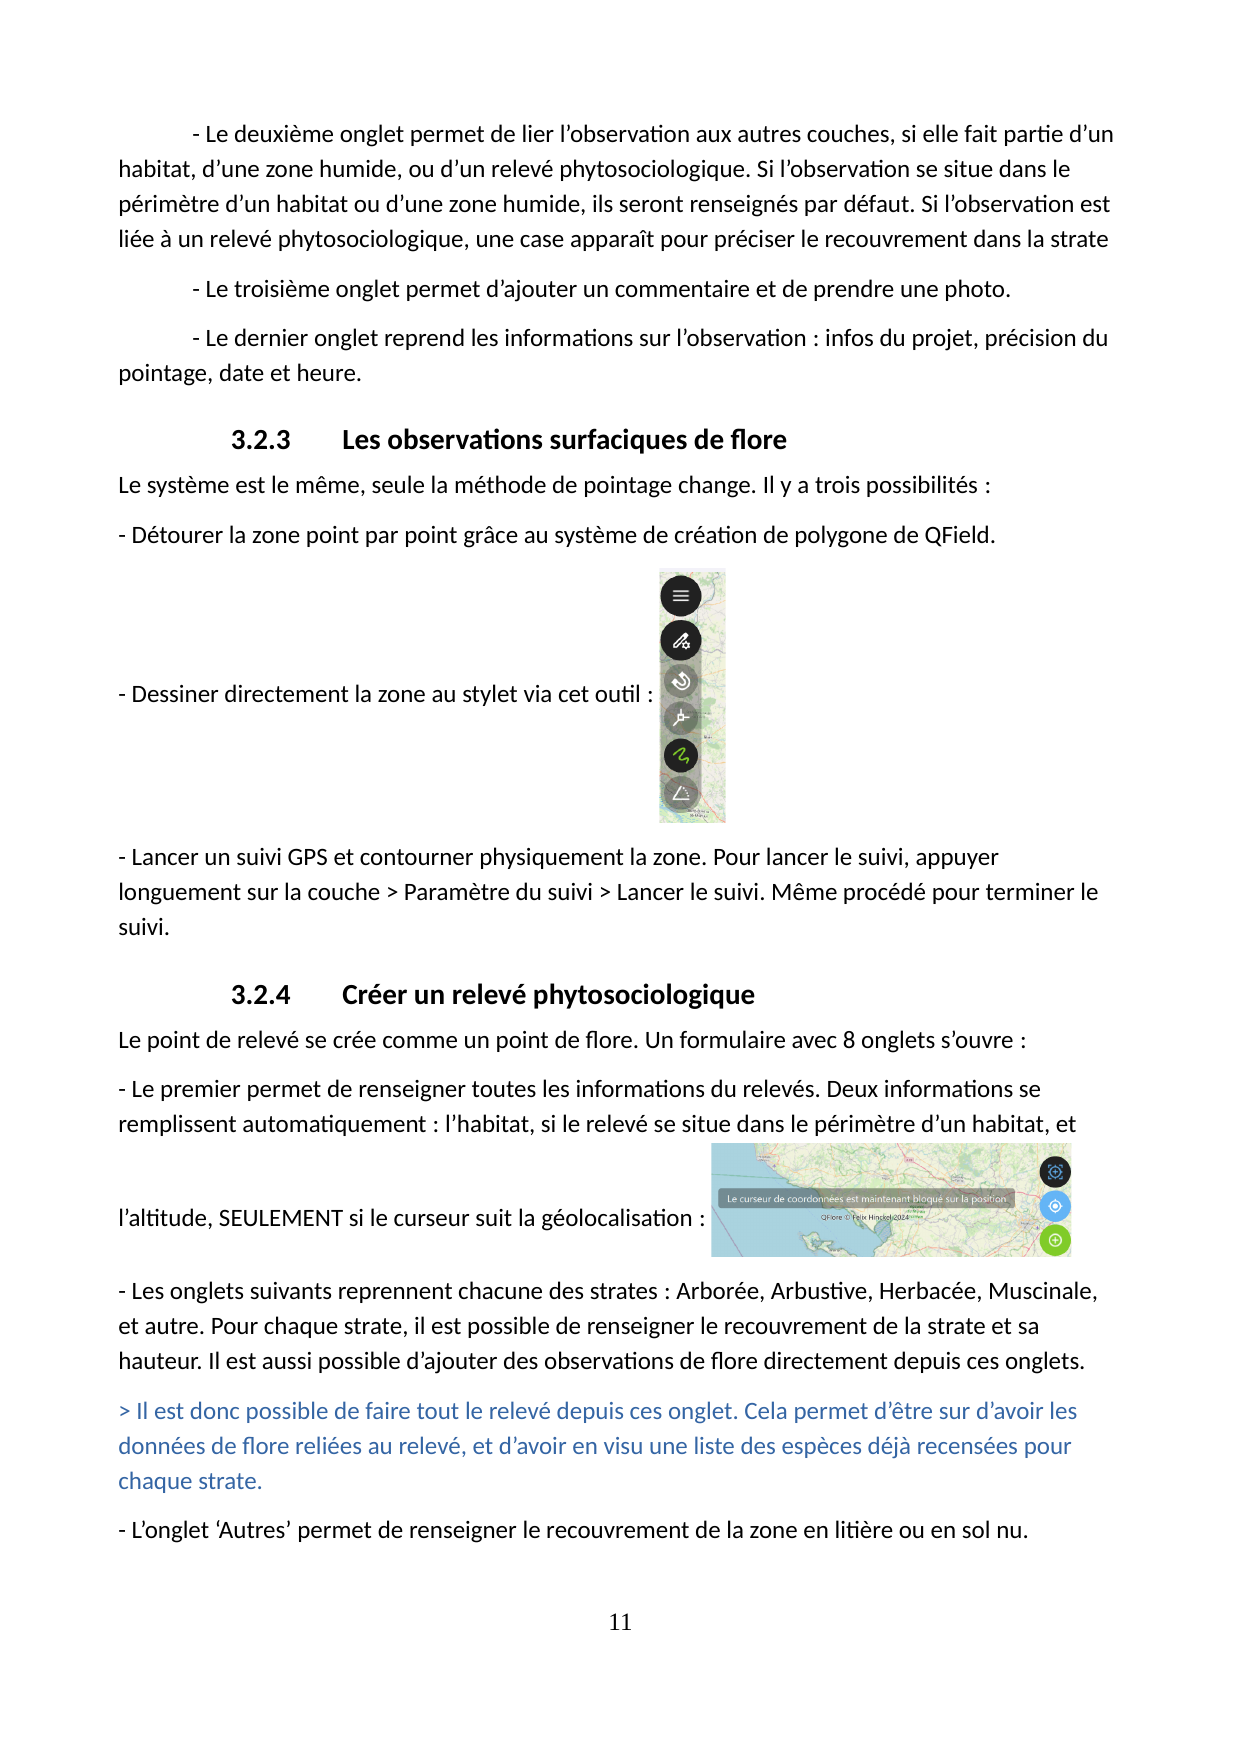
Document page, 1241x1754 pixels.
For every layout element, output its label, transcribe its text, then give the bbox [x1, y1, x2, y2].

text - Le deuxième onglet permet de lier l’observation aux autres couches, si elle fait partie d’un habitat, d’une zone humide, ou d’un relevé phytosociologique. Si l’observation se situe dans le périmètre d’un habitat ou d’une zone humide, ils seront renseignés par défaut. Si l’observation est liée à un relevé phytosociologique, une case apparaît pour préciser le recouvrement dans la strate [118, 118, 1122, 254]
text [726, 569, 1122, 822]
text > Il est donc possible de faire tout le relevé depuis ces onglet. Cela permet d’être sur d’avoir les données de flore reliées au relevé, et d’avoir en visu une liste des espèces déjà recensées pour chaque strate. [118, 1395, 1122, 1495]
text Le point de relevé se crée comme un point de flore. Un formulaire avec 8 onglets s’ouvre : [118, 1024, 1122, 1054]
text - Le troisième onglet permet d’ajouter un commentaire et de prendre une photo. [118, 273, 1122, 303]
text - Le premier permet de renseigner toutes les informations du relevés. Deux informations se remplissent automatiquement : l’habitat, si le relevé se situe dans le périmètre d’un habitat, et l’altitude, SEULEMENT si le curseur suit la géolocalisation : [118, 1073, 1122, 1256]
picture [659, 568, 726, 823]
text - Les onglets suivants reprennent chacune des strates : Arborée, Arbustive, Herbacée, Muscinale, et autre. Pour chaque strate, il est possible de renseigner le recouvrement de la strate et sa hauteur. Il est aussi possible d’ajouter des observations de flore directement depuis ces onglets. [118, 1275, 1122, 1376]
text Le système est le même, seule la méthode de pointage change. Il y a trois possibilités : [118, 469, 1122, 500]
picture [711, 1143, 1072, 1257]
text - Détourer la zone point par point grâce au système de création de polygone de QField. [118, 519, 1122, 550]
subtitle Créer un relevé phytosociologique [231, 976, 1122, 1011]
text - Lancer un suivi GPS et contourner physiquement la zone. Pour lancer le suivi, appuyer longuement sur la couche > Paramètre du suivi > Lancer le suivi. Même procédé pour terminer le suivi. [118, 842, 1122, 942]
text - Dessiner directement la zone au stylet via cet outil : [118, 569, 659, 822]
text - Le dernier onglet reprend les informations sur l’observation : infos du projet, précision du pointage, date et heure. [118, 322, 1122, 388]
subtitle Les observations surfaciques de flore [231, 421, 1122, 457]
text - L’onglet ‘Autres’ permet de renseigner le recouvrement de la zone en litière ou en sol nu. [118, 1514, 1122, 1545]
